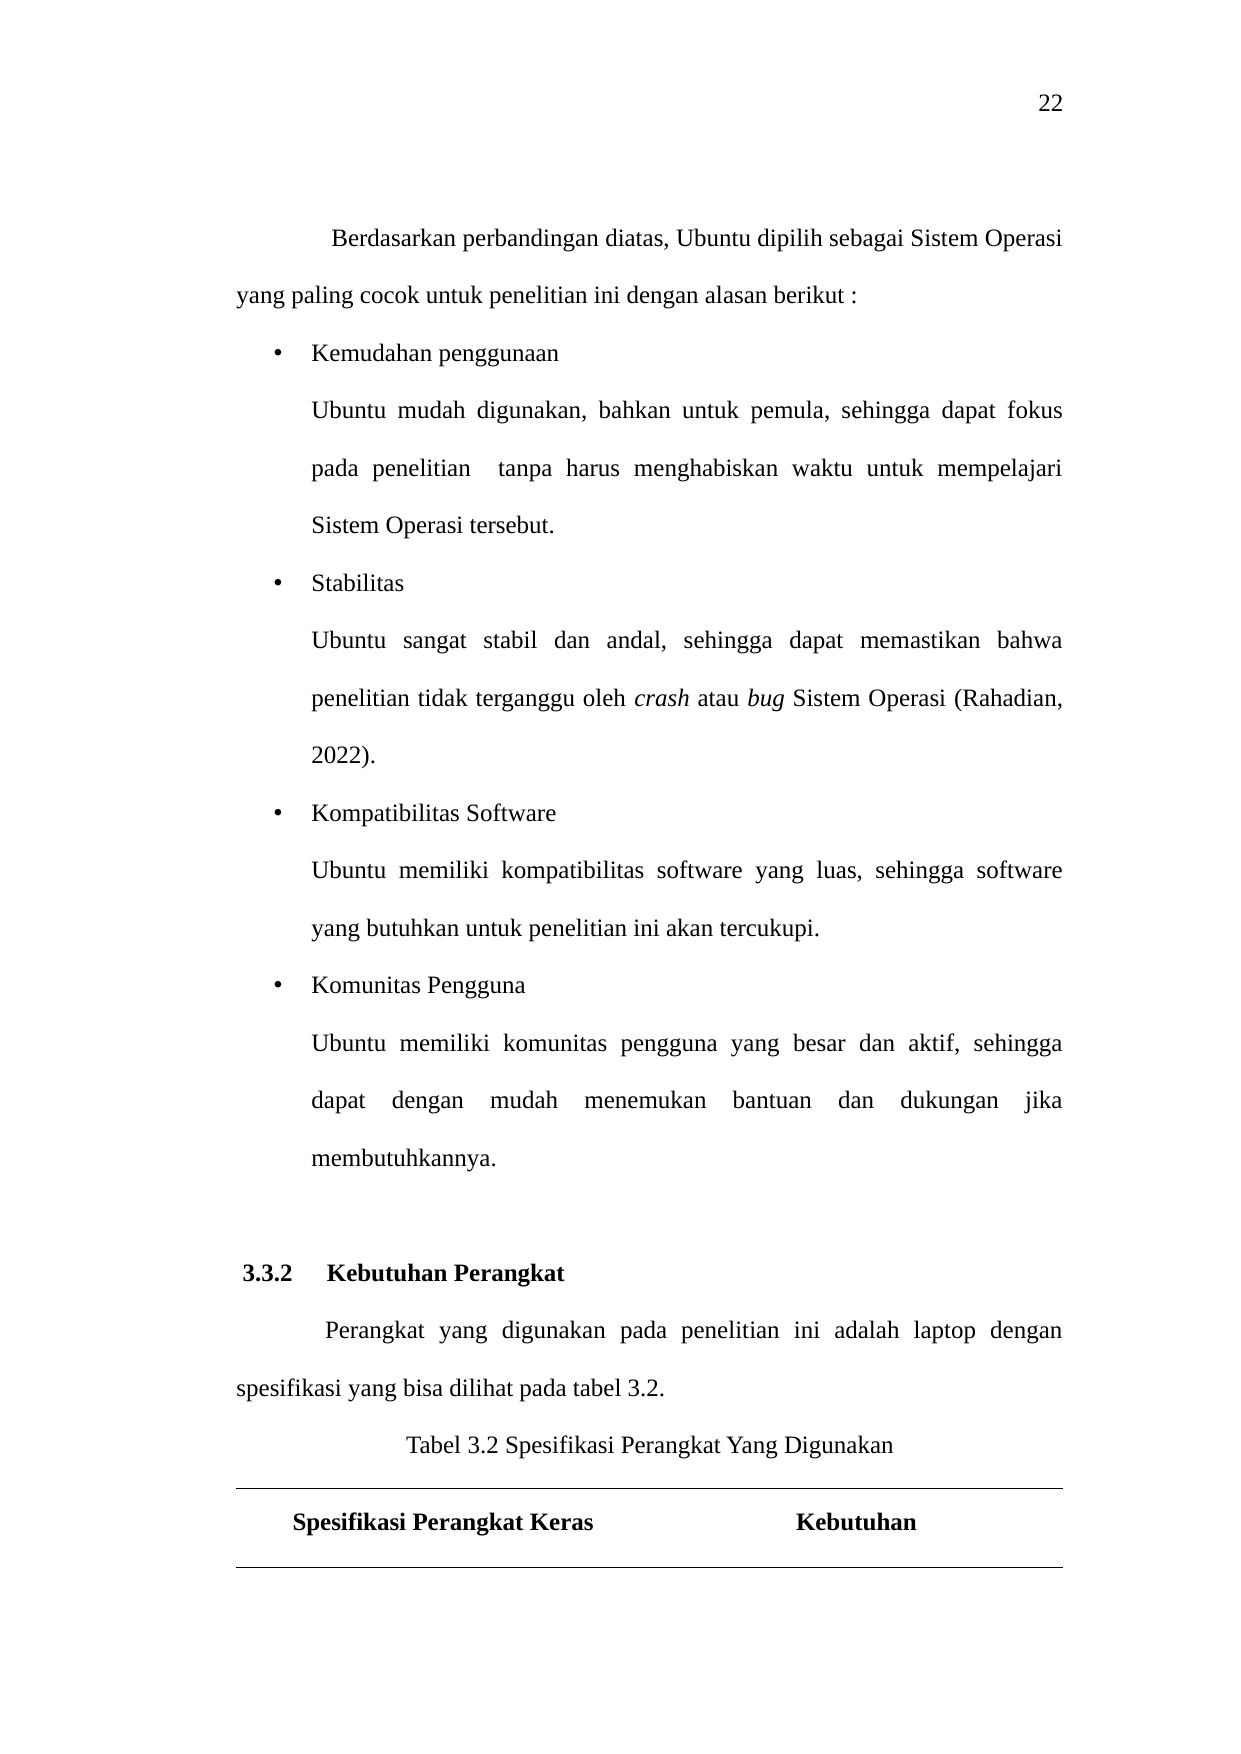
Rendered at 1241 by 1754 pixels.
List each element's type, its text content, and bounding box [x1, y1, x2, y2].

list Stabilitas [274, 568, 1063, 597]
list Ubuntu mudah digunakan, bahkan untuk pemula, sehingga dapat fokus pada penelitian tanpa harus menghabiskan waktu untuk mempelajari Sistem Operasi tersebut. [274, 395, 1063, 539]
list Ubuntu memiliki komunitas pengguna yang besar dan aktif, sehingga dapat dengan mudah menemukan bantuan dan dukungan jika membutuhkannya. [274, 1028, 1063, 1172]
list Kompatibilitas Software [274, 798, 1063, 827]
list Ubuntu memiliki kompatibilitas software yang luas, sehingga software yang butuhkan untuk penelitian ini akan tercukupi. [274, 855, 1063, 942]
text Perangkat yang digunakan pada penelitian ini adalah laptop dengan spesifikasi yang bisa dilihat pada tabel 3.2. [236, 1315, 1063, 1402]
text Tabel 3.2 Spesifikasi perangkat yang digunakan [236, 1430, 1063, 1459]
list Ubuntu sangat stabil dan andal, sehingga dapat memastikan bahwa penelitian tidak terganggu oleh crash atau bug Sistem Operasi (Rahadian, 2022). [274, 625, 1063, 769]
list Kemudahan penggunaan [274, 338, 1063, 367]
subtitle Kebutuhan Perangkat [236, 1258, 1063, 1287]
list Komunitas Pengguna [274, 970, 1063, 999]
table_header Kebutuhan [650, 1489, 1063, 1567]
table_header Spesifikasi Perangkat Keras [236, 1489, 649, 1567]
text Berdasarkan perbandingan diatas, Ubuntu dipilih sebagai Sistem Operasi yang paling cocok untuk penelitian ini dengan alasan berikut : [236, 223, 1063, 309]
